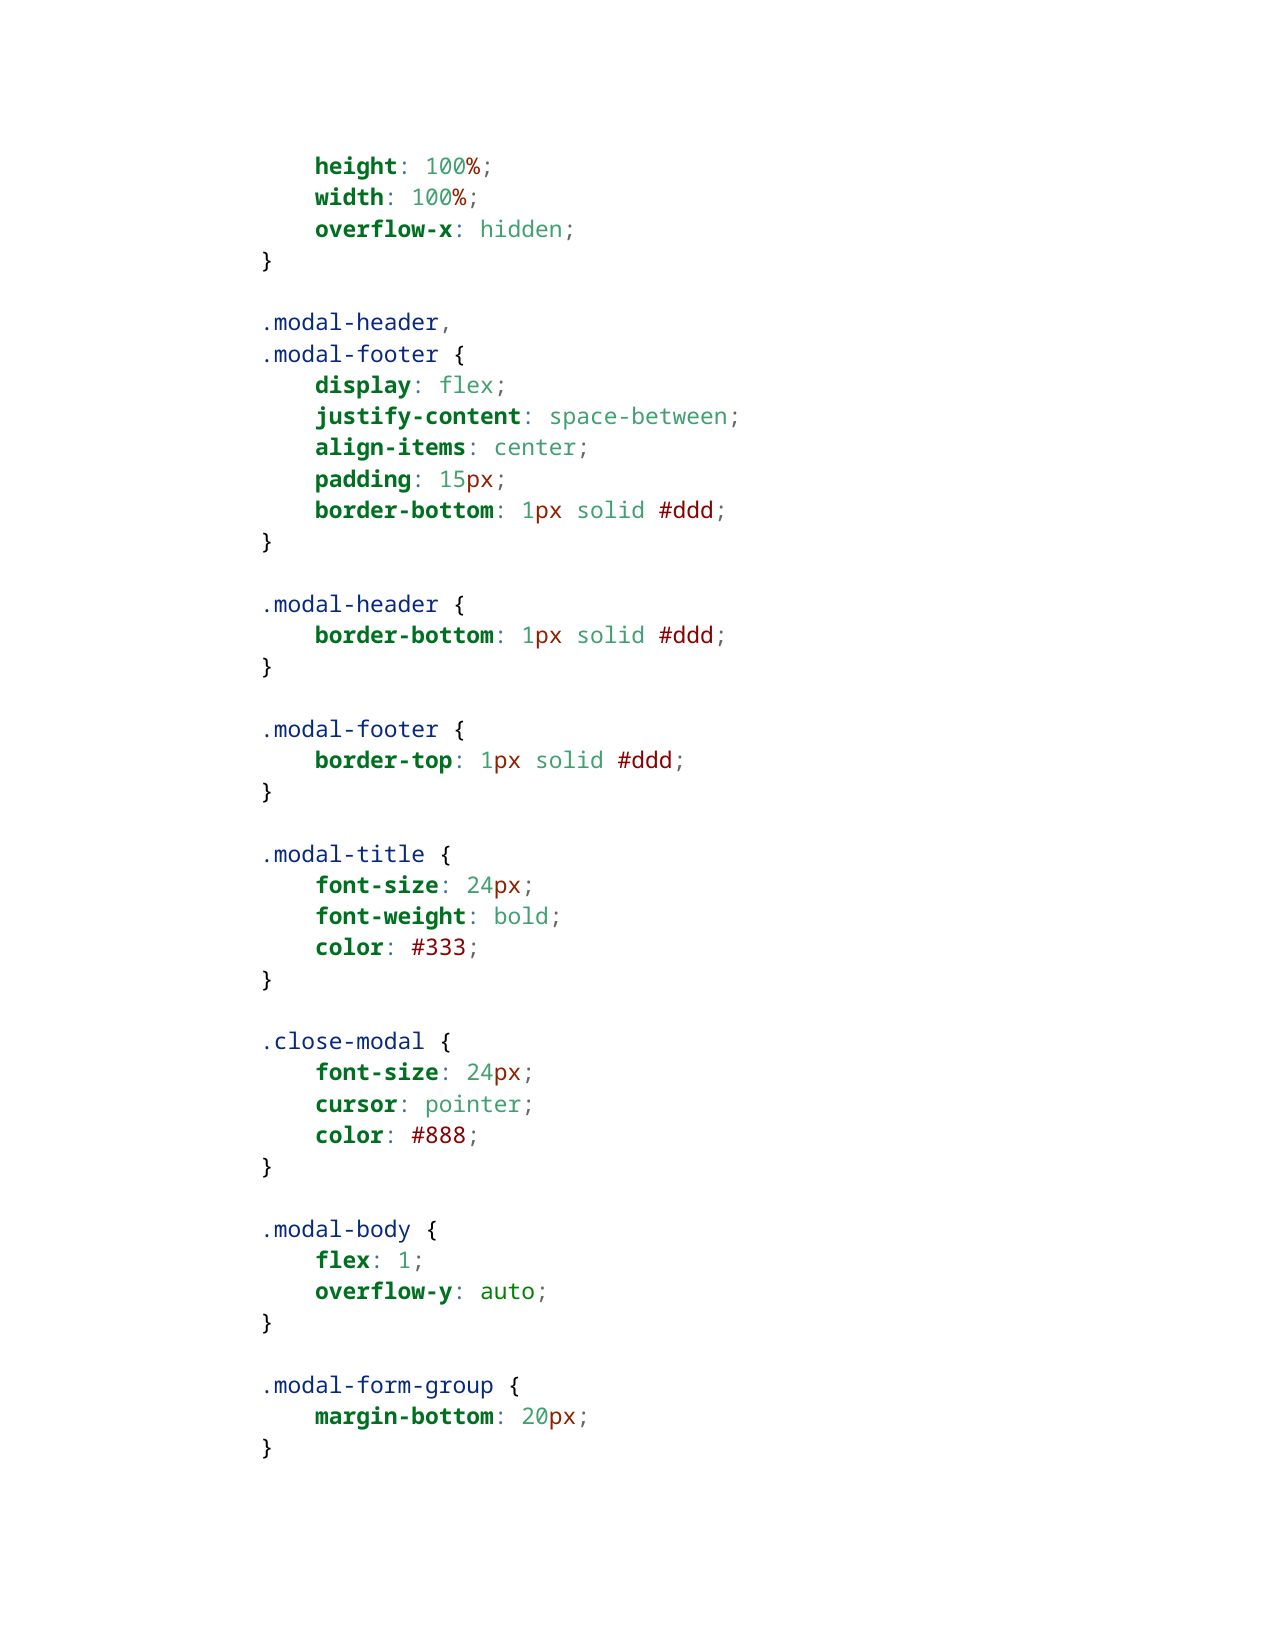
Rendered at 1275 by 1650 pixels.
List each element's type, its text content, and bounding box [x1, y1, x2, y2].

text height: 100%; width: 100%; overflow-x: hidden; } .modal-header, .modal-footer { display: flex; justify-content: space-between; align-items: center; padding: 15px; border-bottom: 1px solid #ddd; } .modal-header { border-bottom: 1px solid #ddd; } .modal-footer { border-top: 1px solid #ddd; } .modal-title { font-size: 24px; font-weight: bold; color: #333; } .close-modal { font-size: 24px; cursor: pointer; color: #888; } .modal-body { flex: 1; overflow-y: auto; } .modal-form-group { margin-bottom: 20px; } [150, 150, 1125, 1494]
